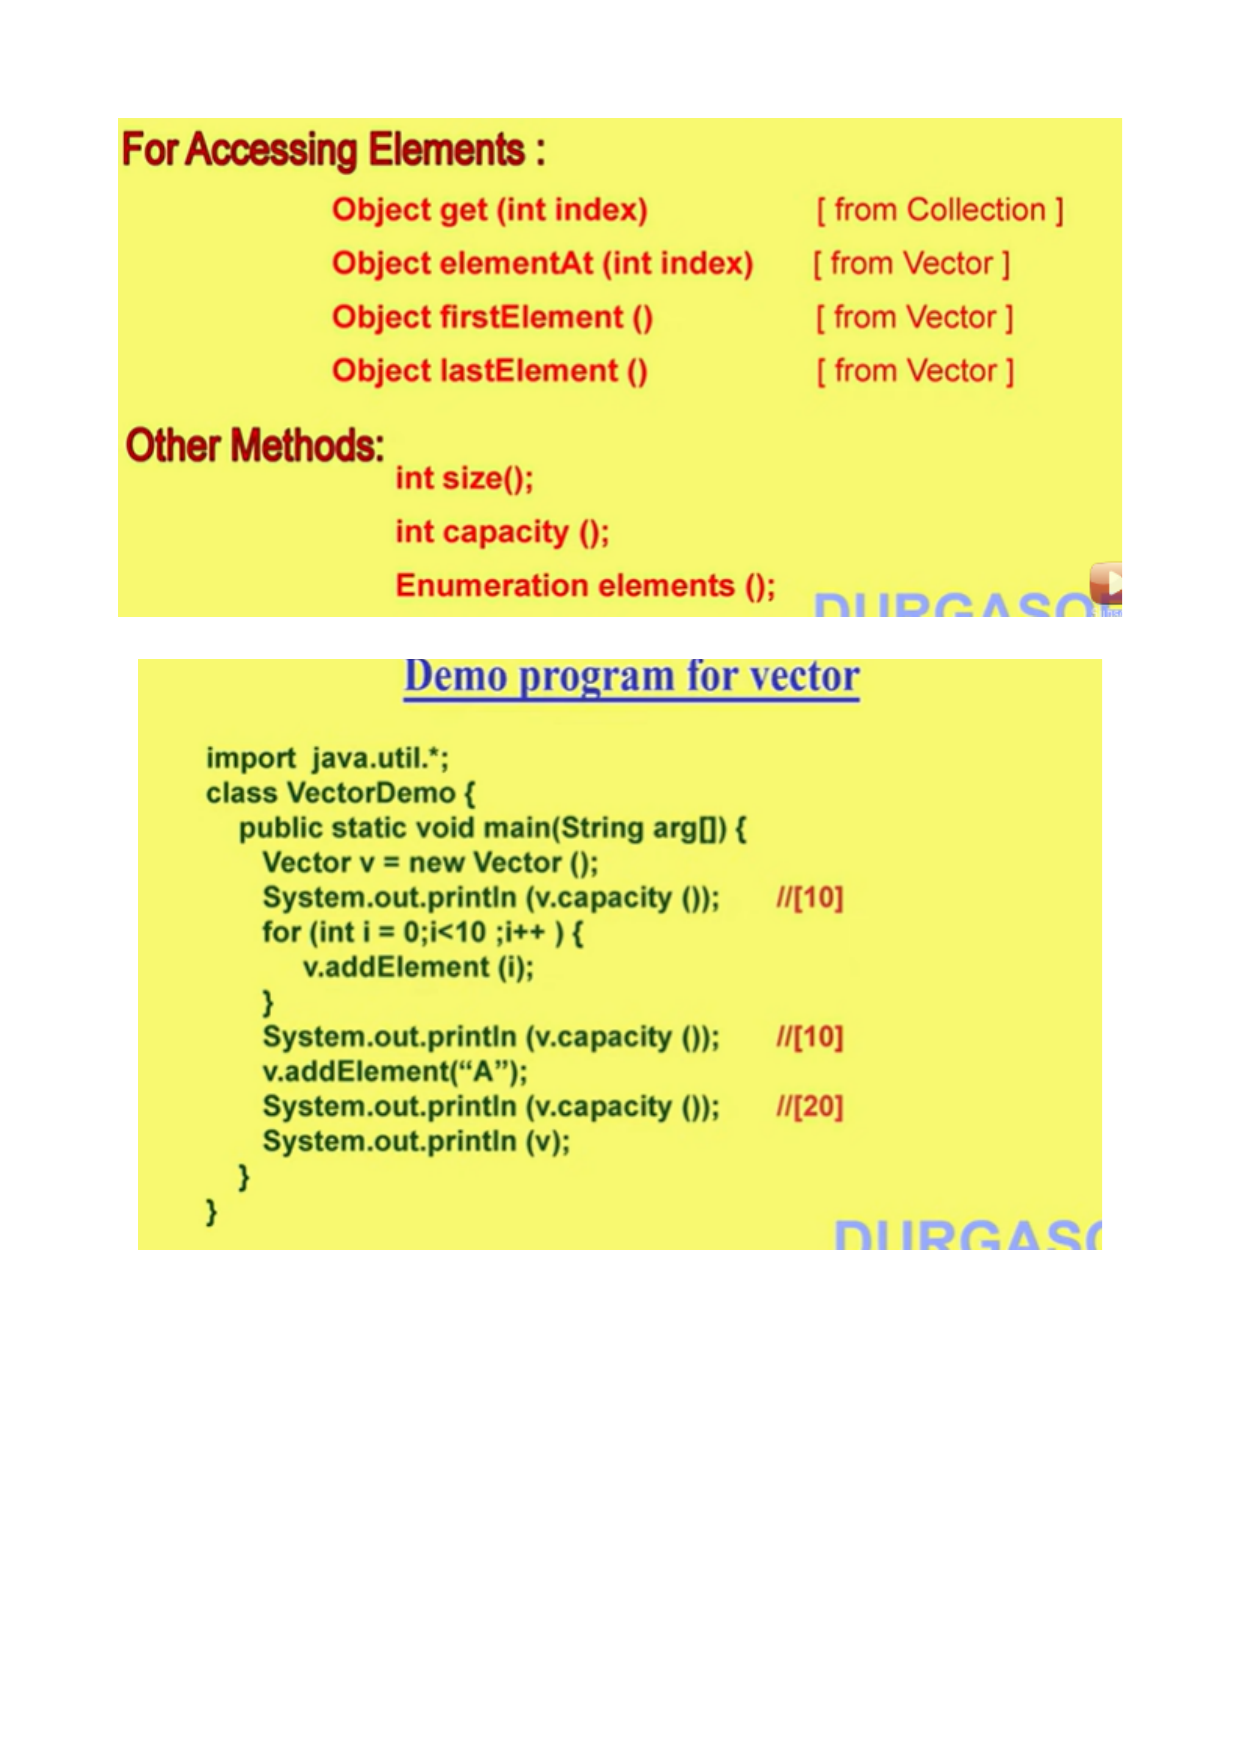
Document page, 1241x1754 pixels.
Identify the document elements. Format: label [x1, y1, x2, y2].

picture [118, 118, 1123, 617]
picture [138, 659, 1103, 1250]
